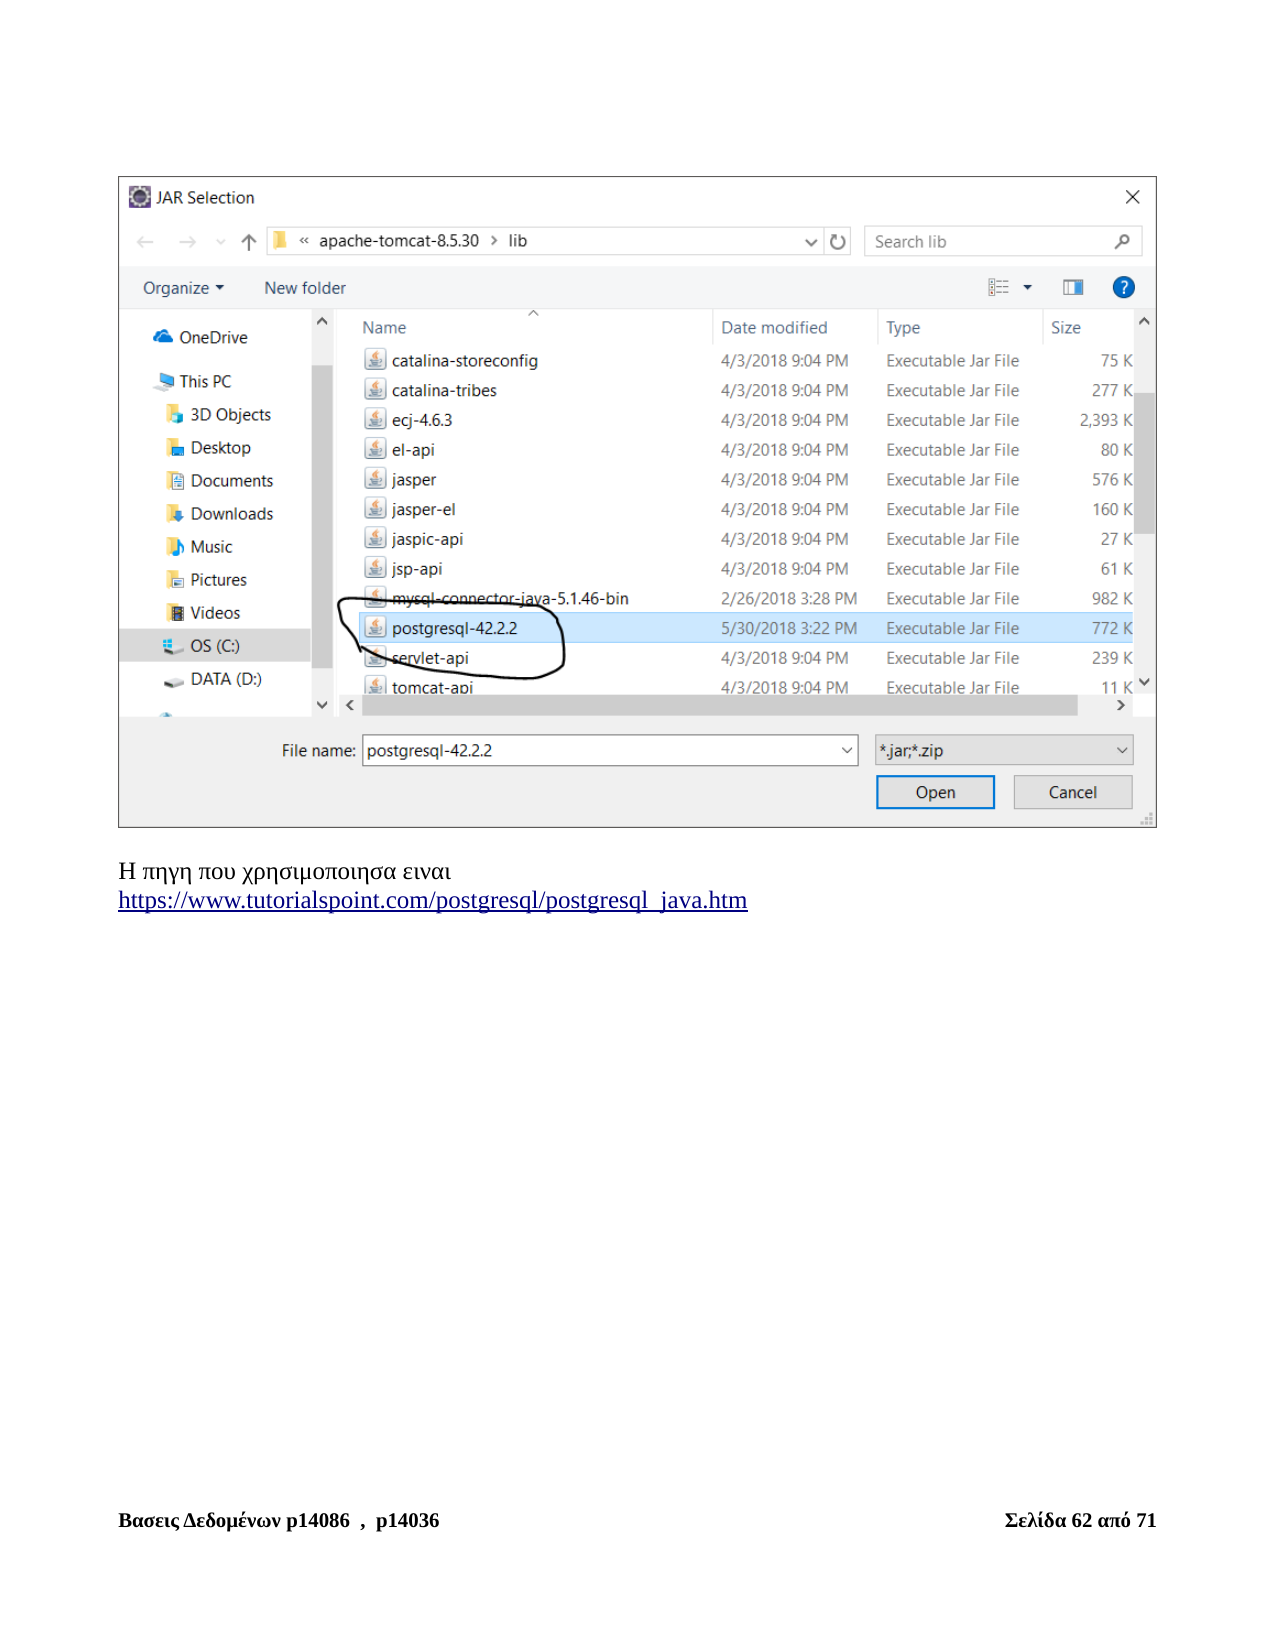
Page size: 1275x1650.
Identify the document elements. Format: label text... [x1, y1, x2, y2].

text H πηγη που χρησιμοποιησα ειναι [118, 856, 1157, 885]
picture [118, 176, 1157, 828]
text https://www.tutorialspoint.com/postgresql/postgresql_java.htm [118, 885, 1157, 914]
